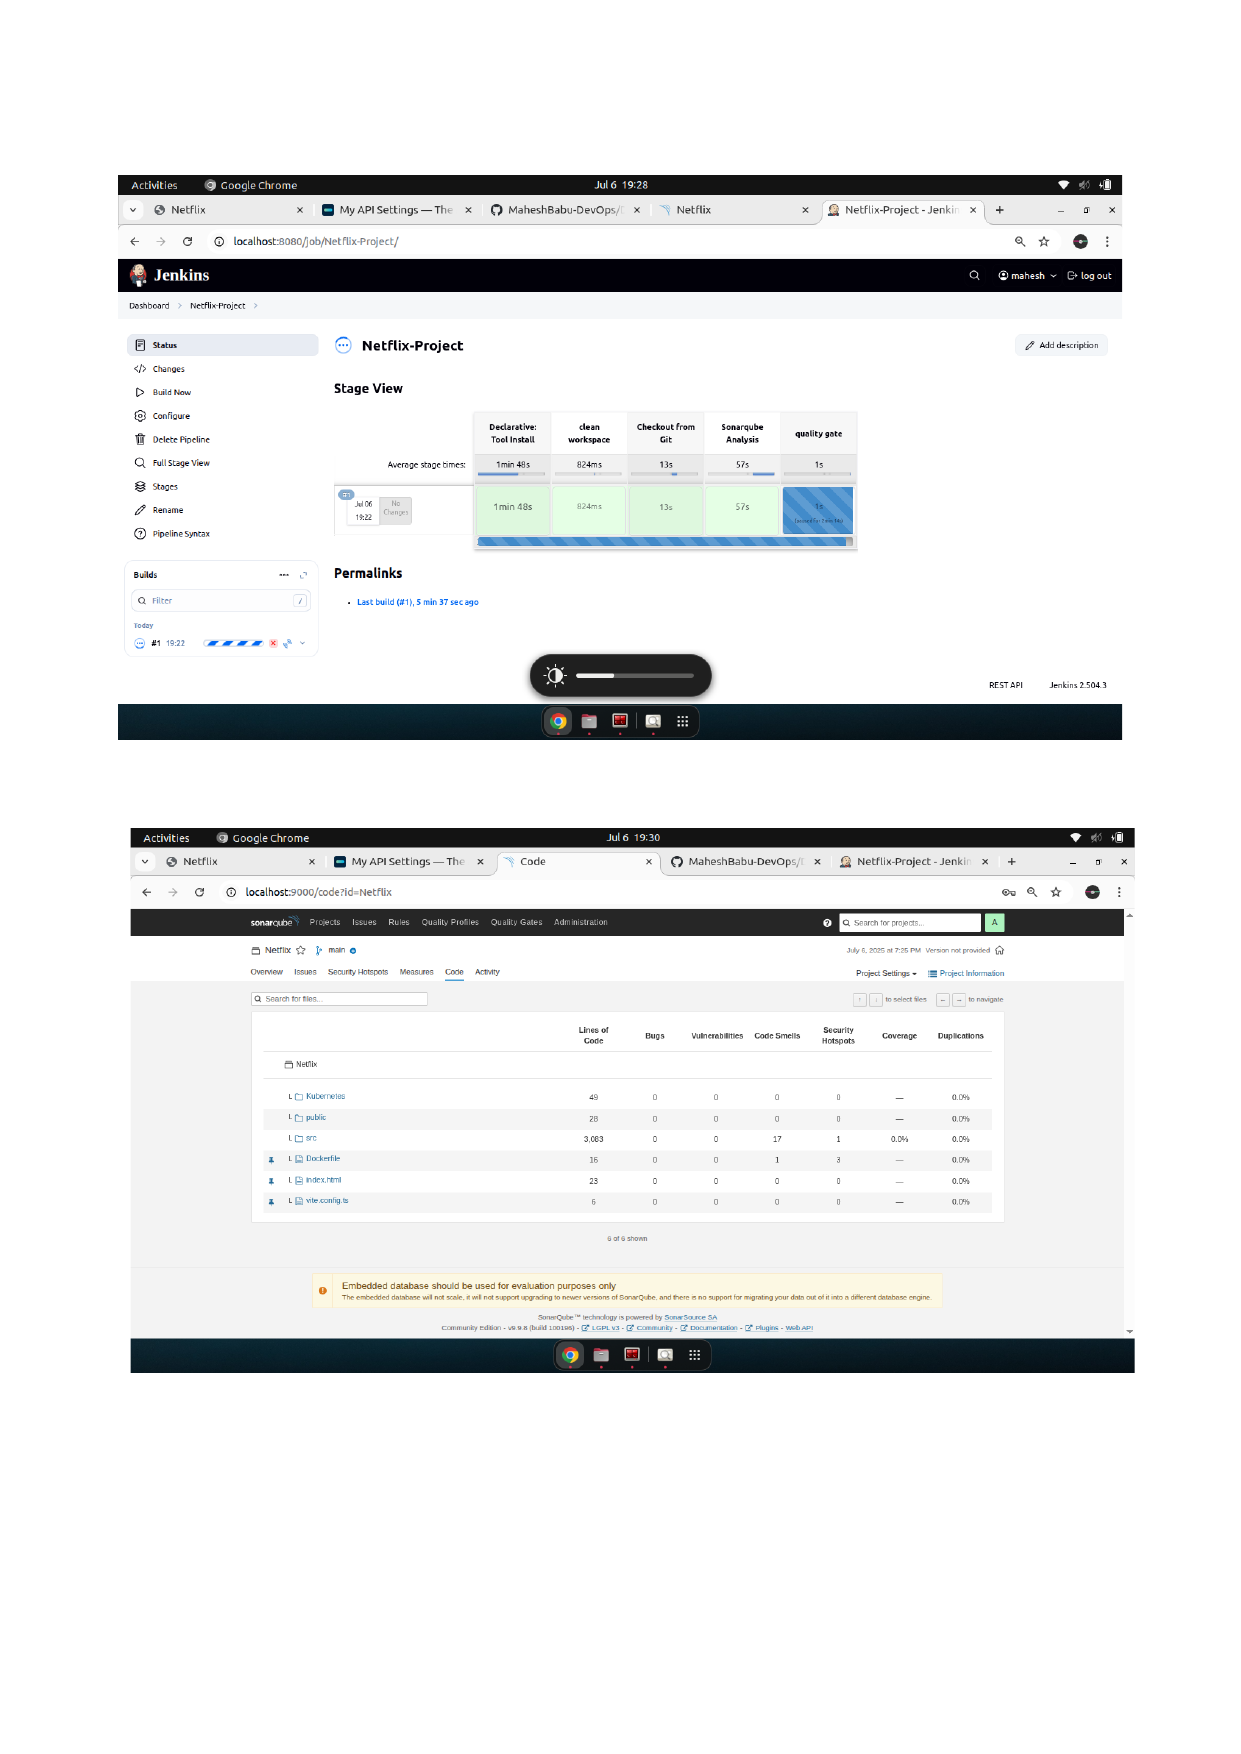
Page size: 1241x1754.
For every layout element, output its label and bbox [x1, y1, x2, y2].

picture [118, 175, 1123, 740]
picture [130, 828, 1135, 1373]
